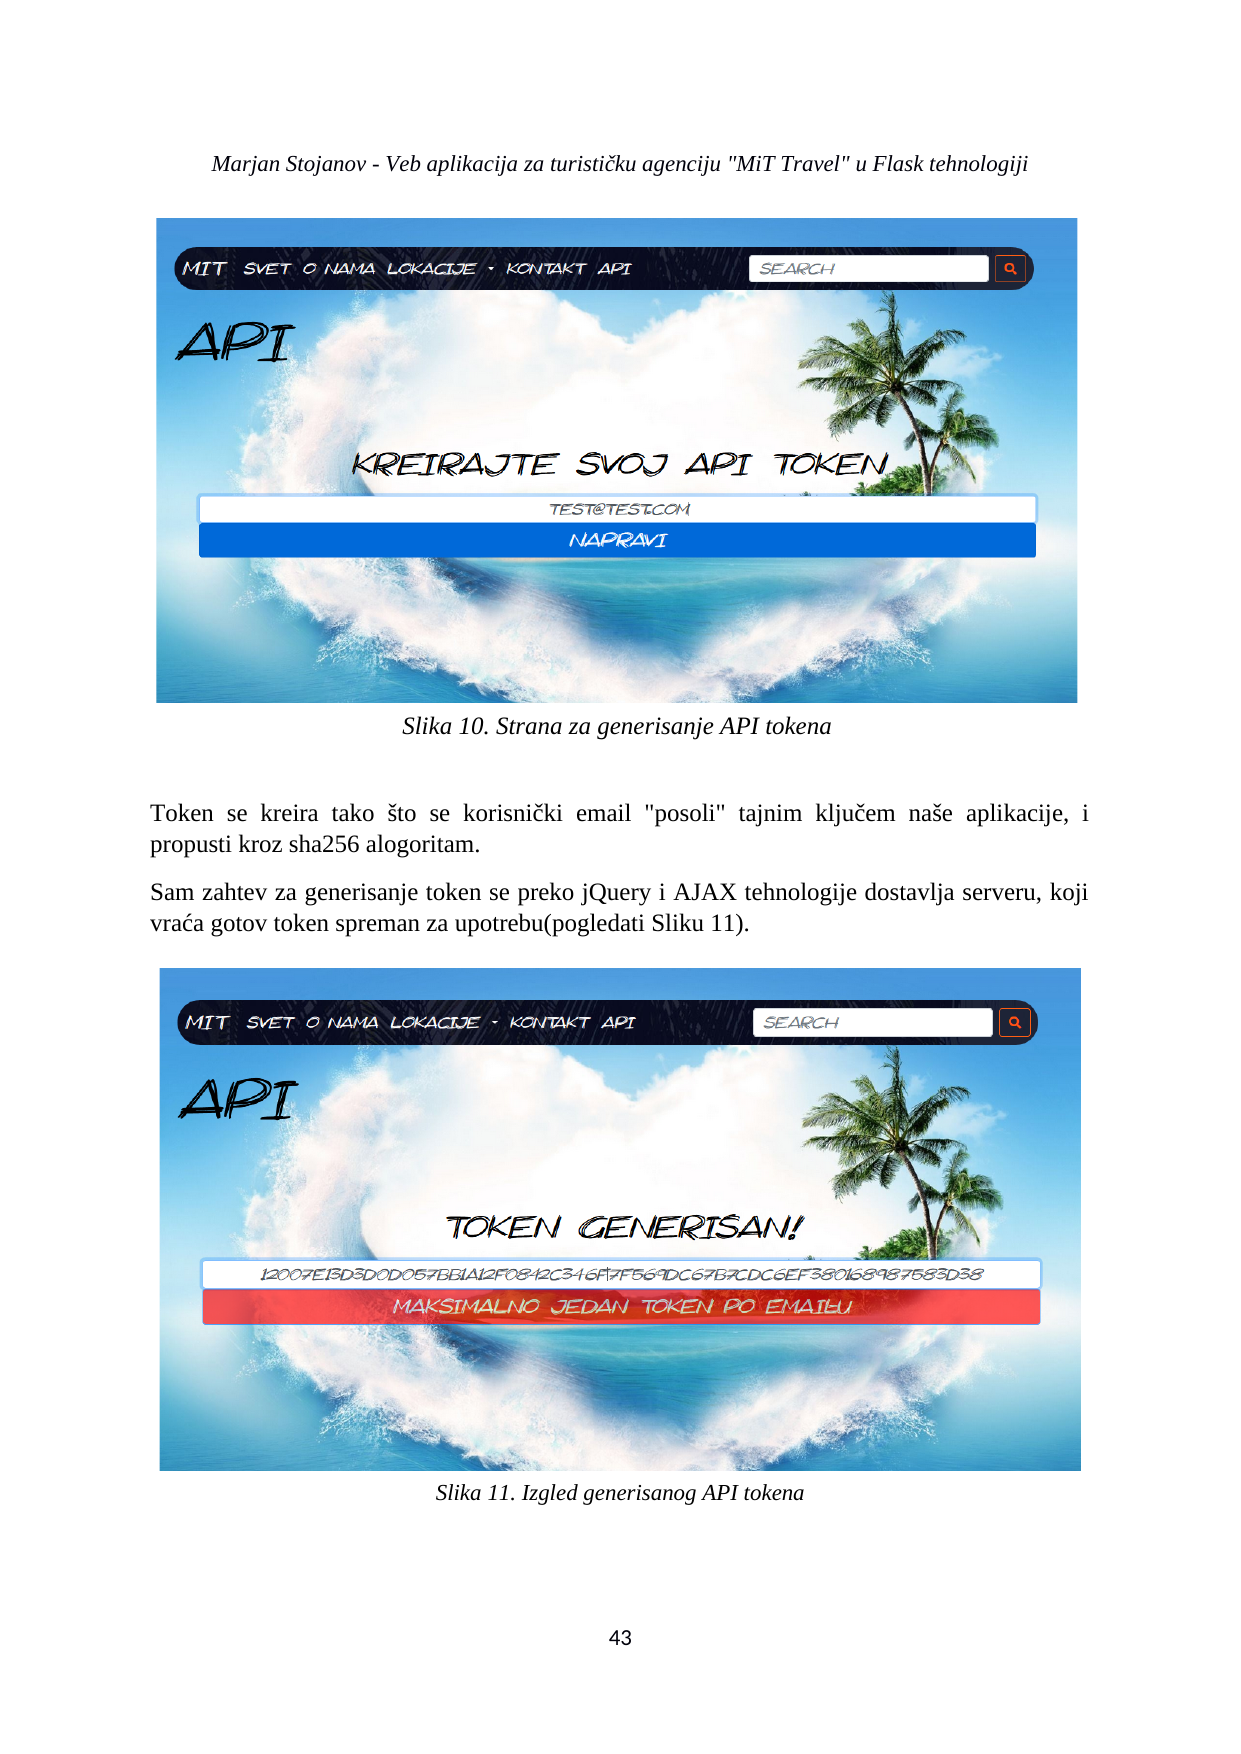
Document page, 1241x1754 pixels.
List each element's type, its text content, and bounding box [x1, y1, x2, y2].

picture [159, 968, 1081, 1471]
text Slika 11. Izgled generisanog API tokena [150, 968, 1090, 1505]
text Sam zahtev za generisanje token se preko jQuery i AJAX tehnologije dostavlja serveru, koji vraća gotov token spreman za upotrebu(pogledati Sliku 11). [150, 877, 1090, 937]
text Token se kreira tako što se korisnički email "posoli" tajnim ključem naše aplikacije, i propusti kroz sha256 alogoritam. [150, 798, 1090, 858]
text Slika 10. Strana za generisanje API tokena [143, 218, 1090, 740]
picture [156, 218, 1078, 703]
